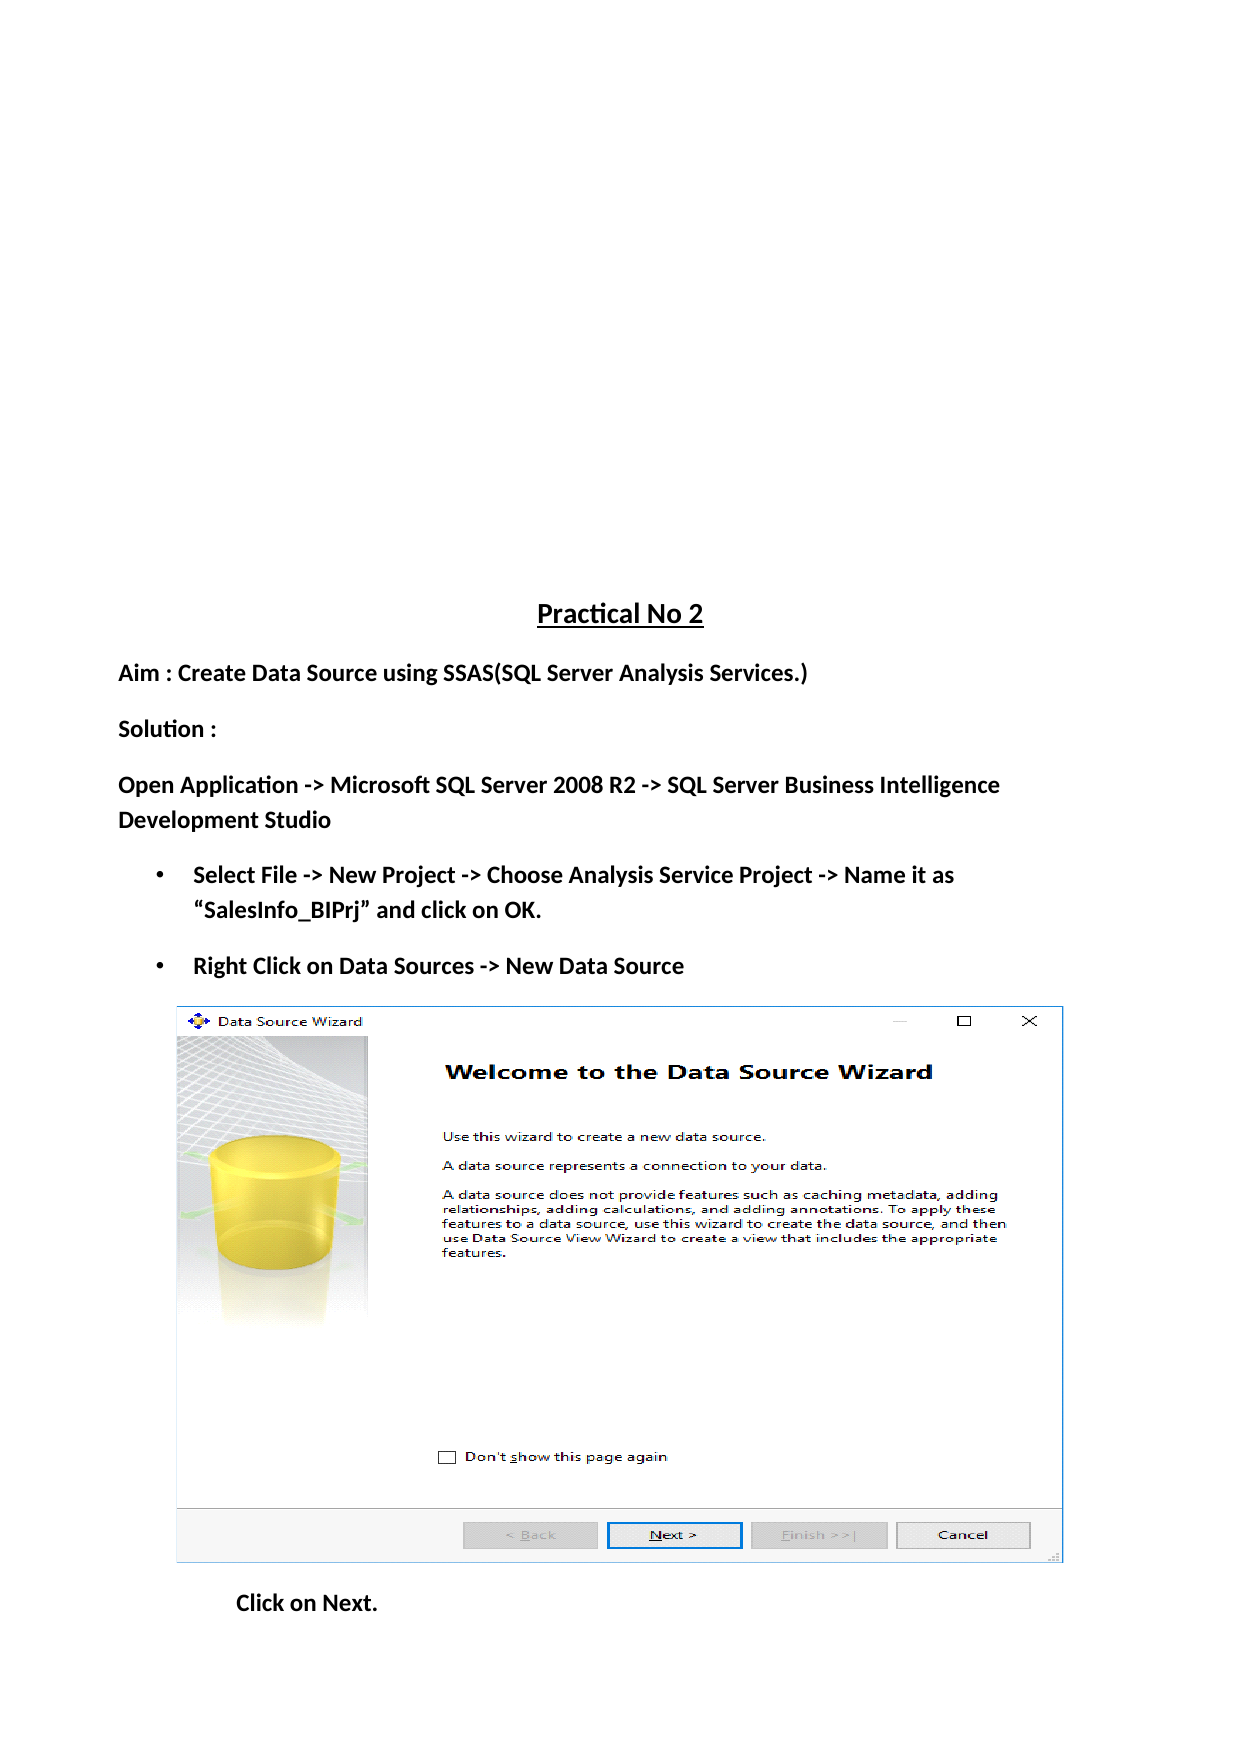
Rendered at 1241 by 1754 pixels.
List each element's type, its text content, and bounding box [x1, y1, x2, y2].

text Aim : Create Data Source using SSAS(SQL Server Analysis Services.) [118, 657, 1122, 688]
text Practical No 2 [118, 595, 1122, 631]
text Solution : [118, 713, 1122, 743]
text Click on Next. [118, 1587, 1122, 1618]
text Open Application -> Microsoft SQL Server 2008 R2 -> SQL Server Business Intelligence Development Studio [118, 769, 1122, 834]
list Right Click on Data Sources -> New Data Source [156, 950, 1122, 981]
list Select File -> New Project -> Choose Analysis Service Project -> Name it as “SalesInfo_BIPrj” and click on OK. [156, 859, 1122, 925]
